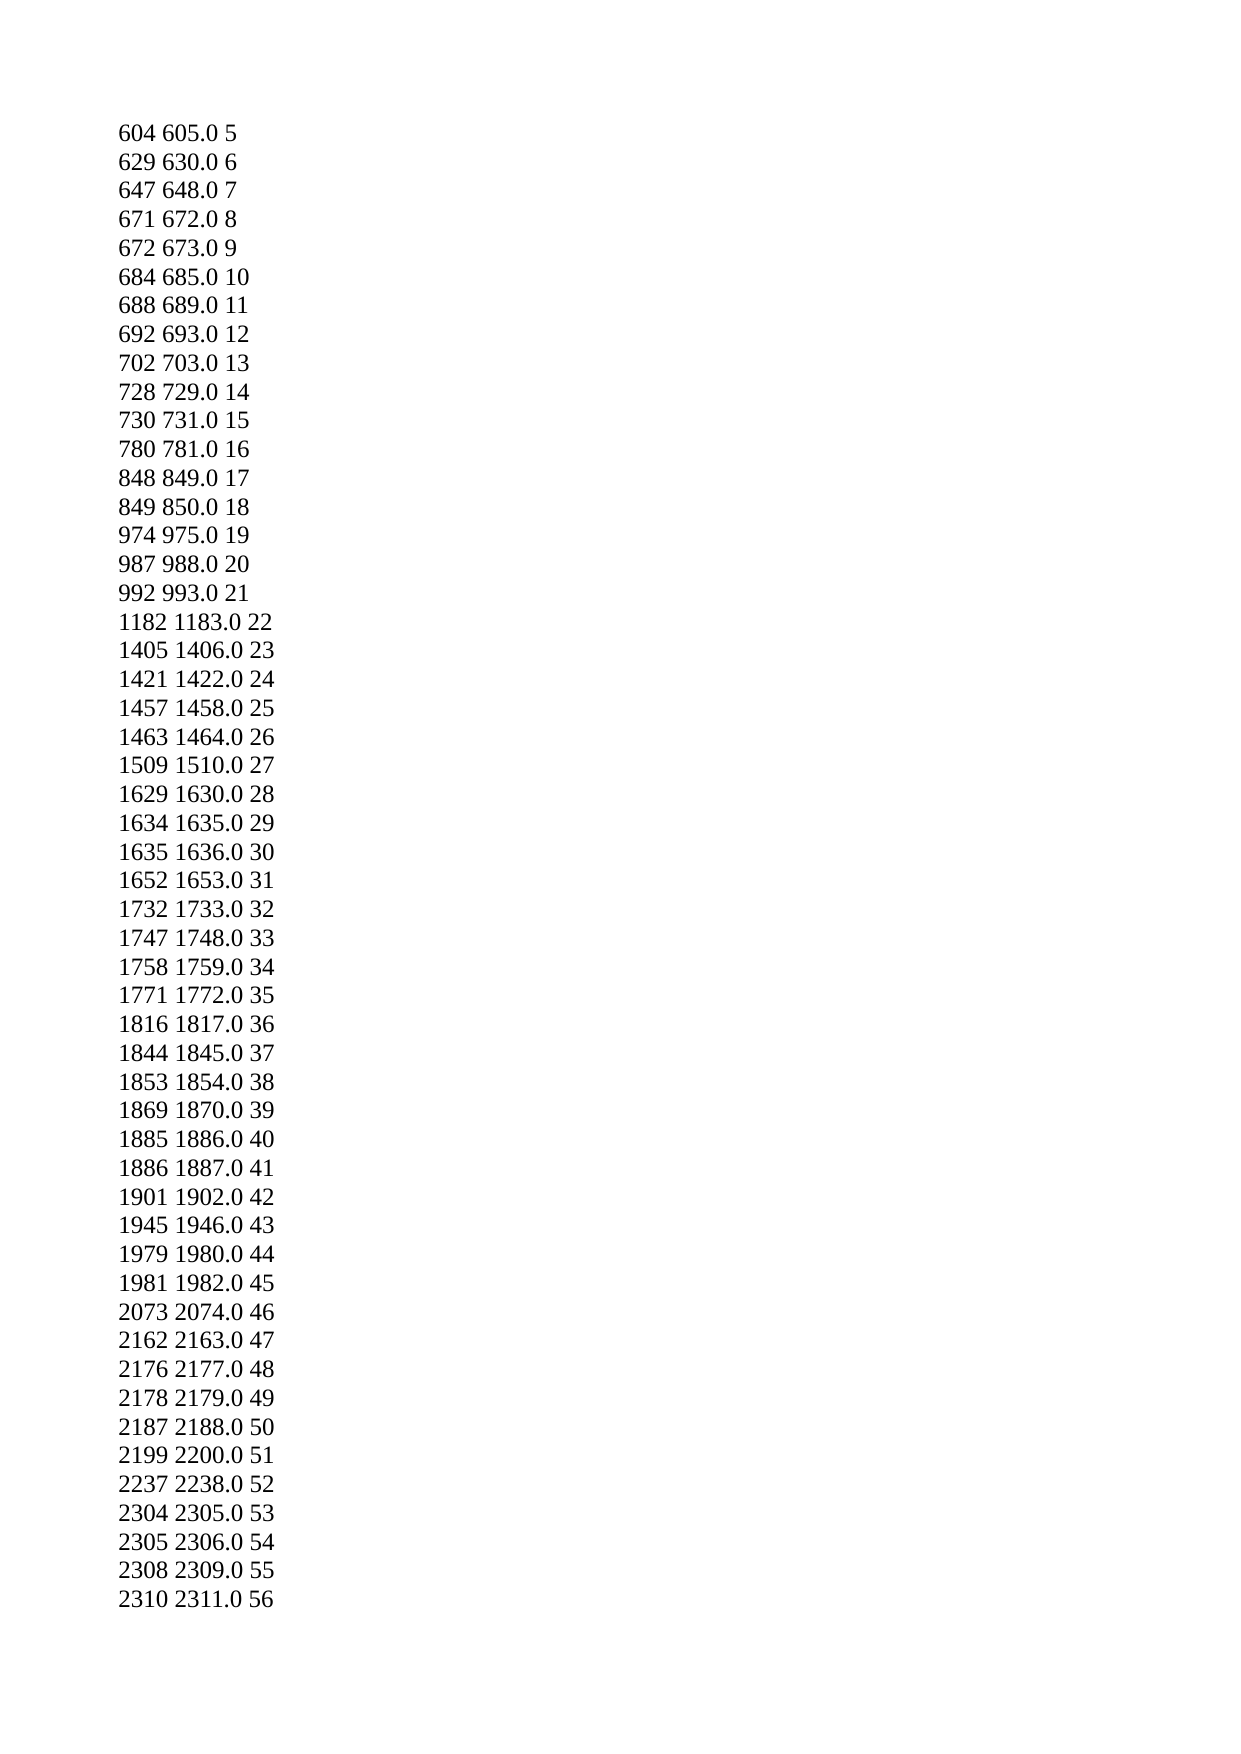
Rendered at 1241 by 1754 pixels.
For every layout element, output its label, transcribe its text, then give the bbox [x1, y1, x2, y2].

text 2305 2306.0 54 [118, 1527, 1122, 1556]
text 730 731.0 15 [118, 406, 1122, 434]
text 2178 2179.0 49 [118, 1383, 1122, 1412]
text 1853 1854.0 38 [118, 1067, 1122, 1096]
text 2308 2309.0 55 [118, 1556, 1122, 1584]
text 1463 1464.0 26 [118, 722, 1122, 751]
text 1732 1733.0 32 [118, 894, 1122, 923]
text 1816 1817.0 36 [118, 1009, 1122, 1038]
text 1771 1772.0 35 [118, 981, 1122, 1009]
text 2187 2188.0 50 [118, 1412, 1122, 1441]
text 1405 1406.0 23 [118, 636, 1122, 664]
text 2237 2238.0 52 [118, 1469, 1122, 1498]
text 1945 1946.0 43 [118, 1211, 1122, 1239]
text 1844 1845.0 37 [118, 1038, 1122, 1067]
text 2073 2074.0 46 [118, 1297, 1122, 1326]
text 1747 1748.0 33 [118, 923, 1122, 952]
text 1421 1422.0 24 [118, 664, 1122, 693]
text 1885 1886.0 40 [118, 1124, 1122, 1153]
text 692 693.0 12 [118, 319, 1122, 348]
text 684 685.0 10 [118, 262, 1122, 291]
text 848 849.0 17 [118, 463, 1122, 492]
text 672 673.0 9 [118, 233, 1122, 262]
text 688 689.0 11 [118, 291, 1122, 319]
text 1635 1636.0 30 [118, 837, 1122, 866]
text 1981 1982.0 45 [118, 1268, 1122, 1297]
text 1182 1183.0 22 [118, 607, 1122, 636]
text 1634 1635.0 29 [118, 808, 1122, 837]
text 2162 2163.0 47 [118, 1326, 1122, 1354]
text 671 672.0 8 [118, 204, 1122, 233]
text 2310 2311.0 56 [118, 1584, 1122, 1613]
text 1652 1653.0 31 [118, 866, 1122, 894]
text 992 993.0 21 [118, 578, 1122, 607]
text 604 605.0 5 [118, 118, 1122, 147]
text 2176 2177.0 48 [118, 1354, 1122, 1383]
text 728 729.0 14 [118, 377, 1122, 406]
text 702 703.0 13 [118, 348, 1122, 377]
text 1979 1980.0 44 [118, 1239, 1122, 1268]
text 780 781.0 16 [118, 434, 1122, 463]
text 987 988.0 20 [118, 549, 1122, 578]
text 974 975.0 19 [118, 521, 1122, 549]
text 1629 1630.0 28 [118, 779, 1122, 808]
text 849 850.0 18 [118, 492, 1122, 521]
text 1869 1870.0 39 [118, 1096, 1122, 1124]
text 2304 2305.0 53 [118, 1498, 1122, 1527]
text 1509 1510.0 27 [118, 751, 1122, 779]
text 1457 1458.0 25 [118, 693, 1122, 722]
text 1758 1759.0 34 [118, 952, 1122, 981]
text 1886 1887.0 41 [118, 1153, 1122, 1182]
text 1901 1902.0 42 [118, 1182, 1122, 1211]
text 2199 2200.0 51 [118, 1441, 1122, 1469]
text 629 630.0 6 [118, 147, 1122, 176]
text 647 648.0 7 [118, 176, 1122, 204]
